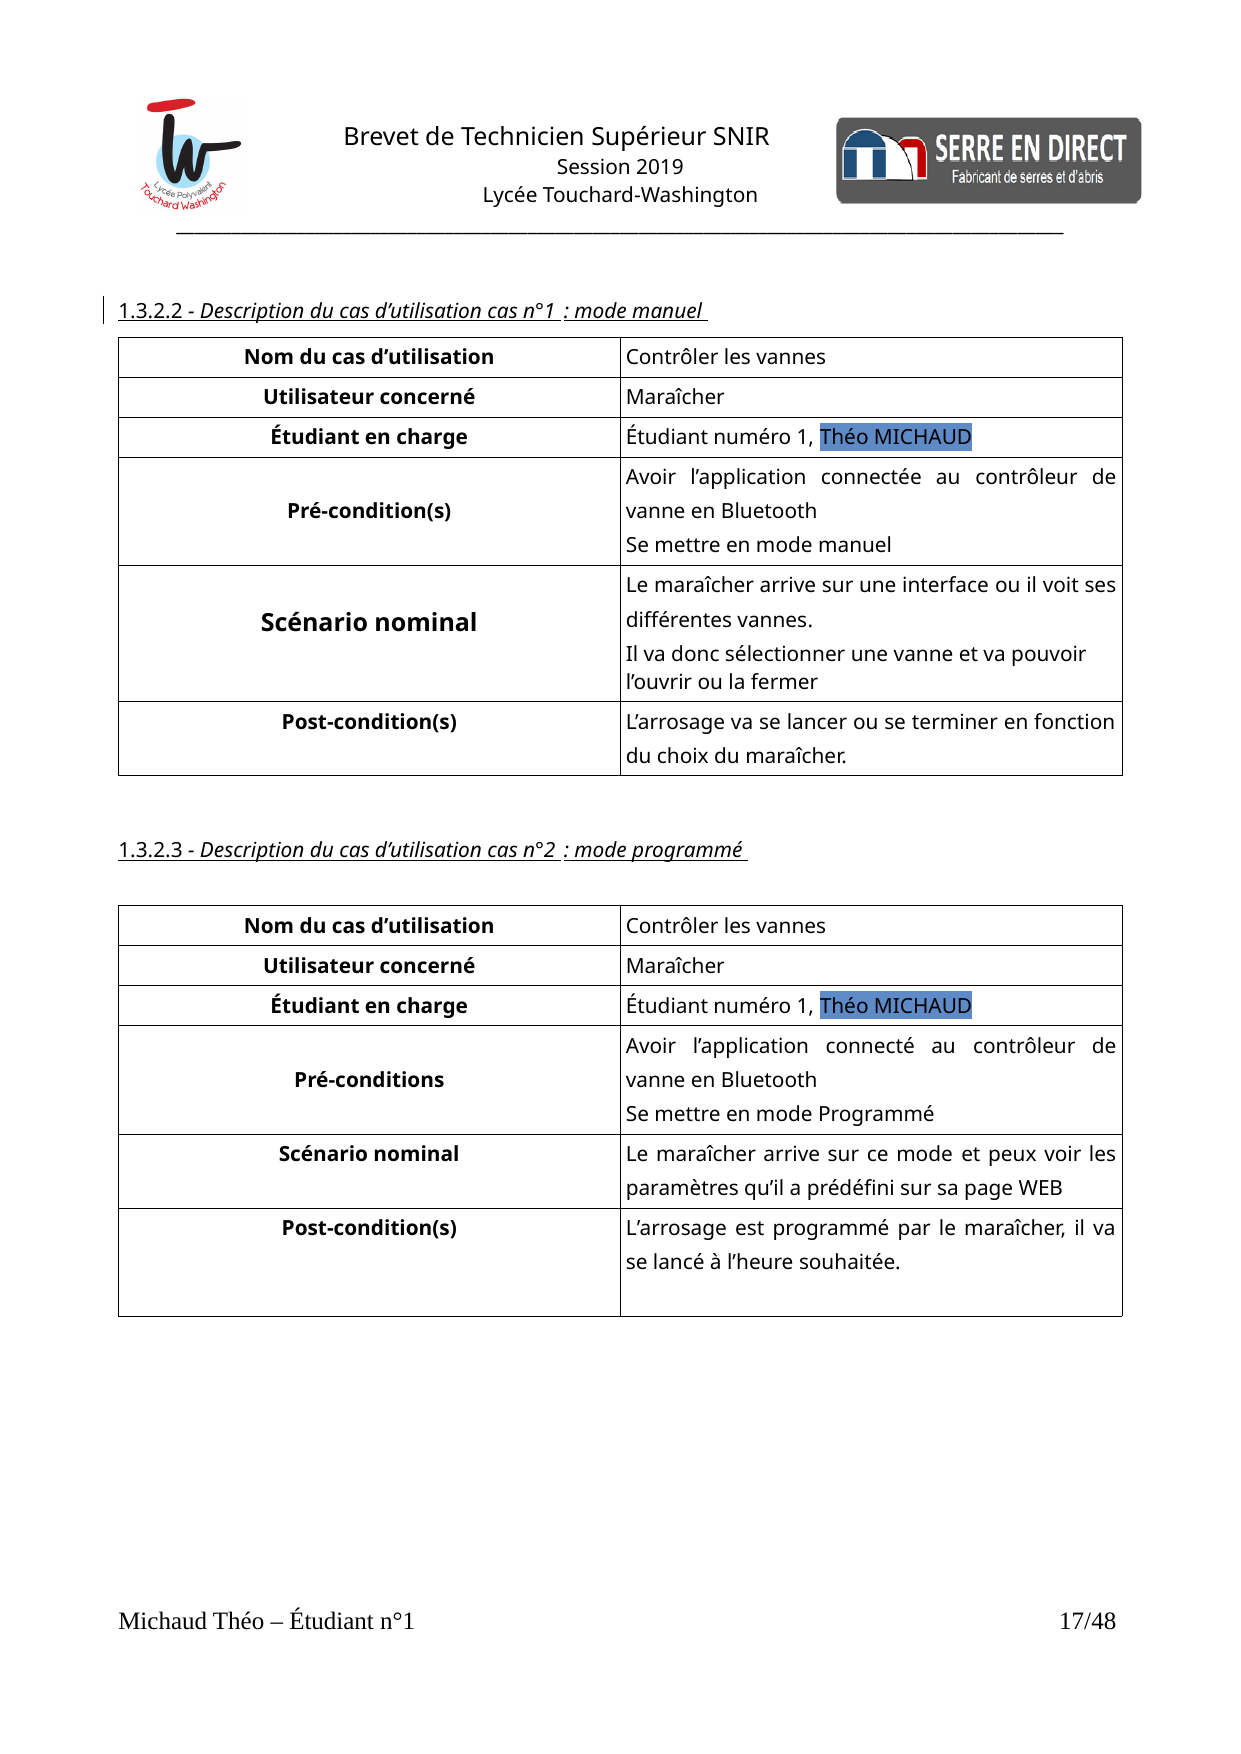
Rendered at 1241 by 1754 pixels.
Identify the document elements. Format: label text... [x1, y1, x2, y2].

table_cell Scénario nominal [119, 566, 620, 701]
table_cell Scénario nominal [119, 1135, 620, 1207]
table_cell Post-condition(s) [119, 702, 620, 775]
table_cell Utilisateur concerné [119, 946, 620, 985]
subtitle 1.3.2.2 - Description du cas d’utilisation cas n°1 : mode manuel [118, 296, 1122, 324]
table_cell Étudiant en charge [119, 418, 620, 457]
table_header Contrôler les vannes [621, 906, 1122, 945]
table_cell Maraîcher [621, 378, 1122, 417]
table_cell Étudiant numéro 1, Théo MICHAUD [621, 986, 1122, 1025]
table_cell L’arrosage est programmé par le maraîcher, il va se lancé à l’heure souhaitée. [621, 1209, 1122, 1316]
picture [138, 95, 243, 212]
table_cell Post-condition(s) [119, 1209, 620, 1316]
picture [831, 115, 1145, 208]
table_cell Avoir l’application connecté au contrôleur de vanne en Bluetooth Se mettre en mode Programmé [621, 1026, 1122, 1133]
table_cell L’arrosage va se lancer ou se terminer en fonction du choix du maraîcher. [621, 702, 1122, 775]
table_header Nom du cas d’utilisation [119, 338, 620, 377]
table_cell Utilisateur concerné [119, 378, 620, 417]
table_cell Étudiant numéro 1, Théo MICHAUD [621, 418, 1122, 457]
table_cell Pré-condition(s) [119, 458, 620, 565]
table_cell Étudiant en charge [119, 986, 620, 1025]
table_cell Avoir l’application connectée au contrôleur de vanne en Bluetooth Se mettre en mode manuel [621, 458, 1122, 565]
subtitle 1.3.2.3 - Description du cas d’utilisation cas n°2 : mode programmé [118, 836, 1122, 864]
table_header Contrôler les vannes [621, 338, 1122, 377]
table_cell Le maraîcher arrive sur une interface ou il voit ses différentes vannes. Il va donc sélectionner une vanne et va pouvoir l’ouvrir ou la fermer [621, 566, 1122, 701]
table_cell Le maraîcher arrive sur ce mode et peux voir les paramètres qu’il a prédéfini sur sa page WEB [621, 1135, 1122, 1207]
table_header Nom du cas d’utilisation [119, 906, 620, 945]
table_cell Maraîcher [621, 946, 1122, 985]
table_cell Pré-conditions [119, 1026, 620, 1133]
